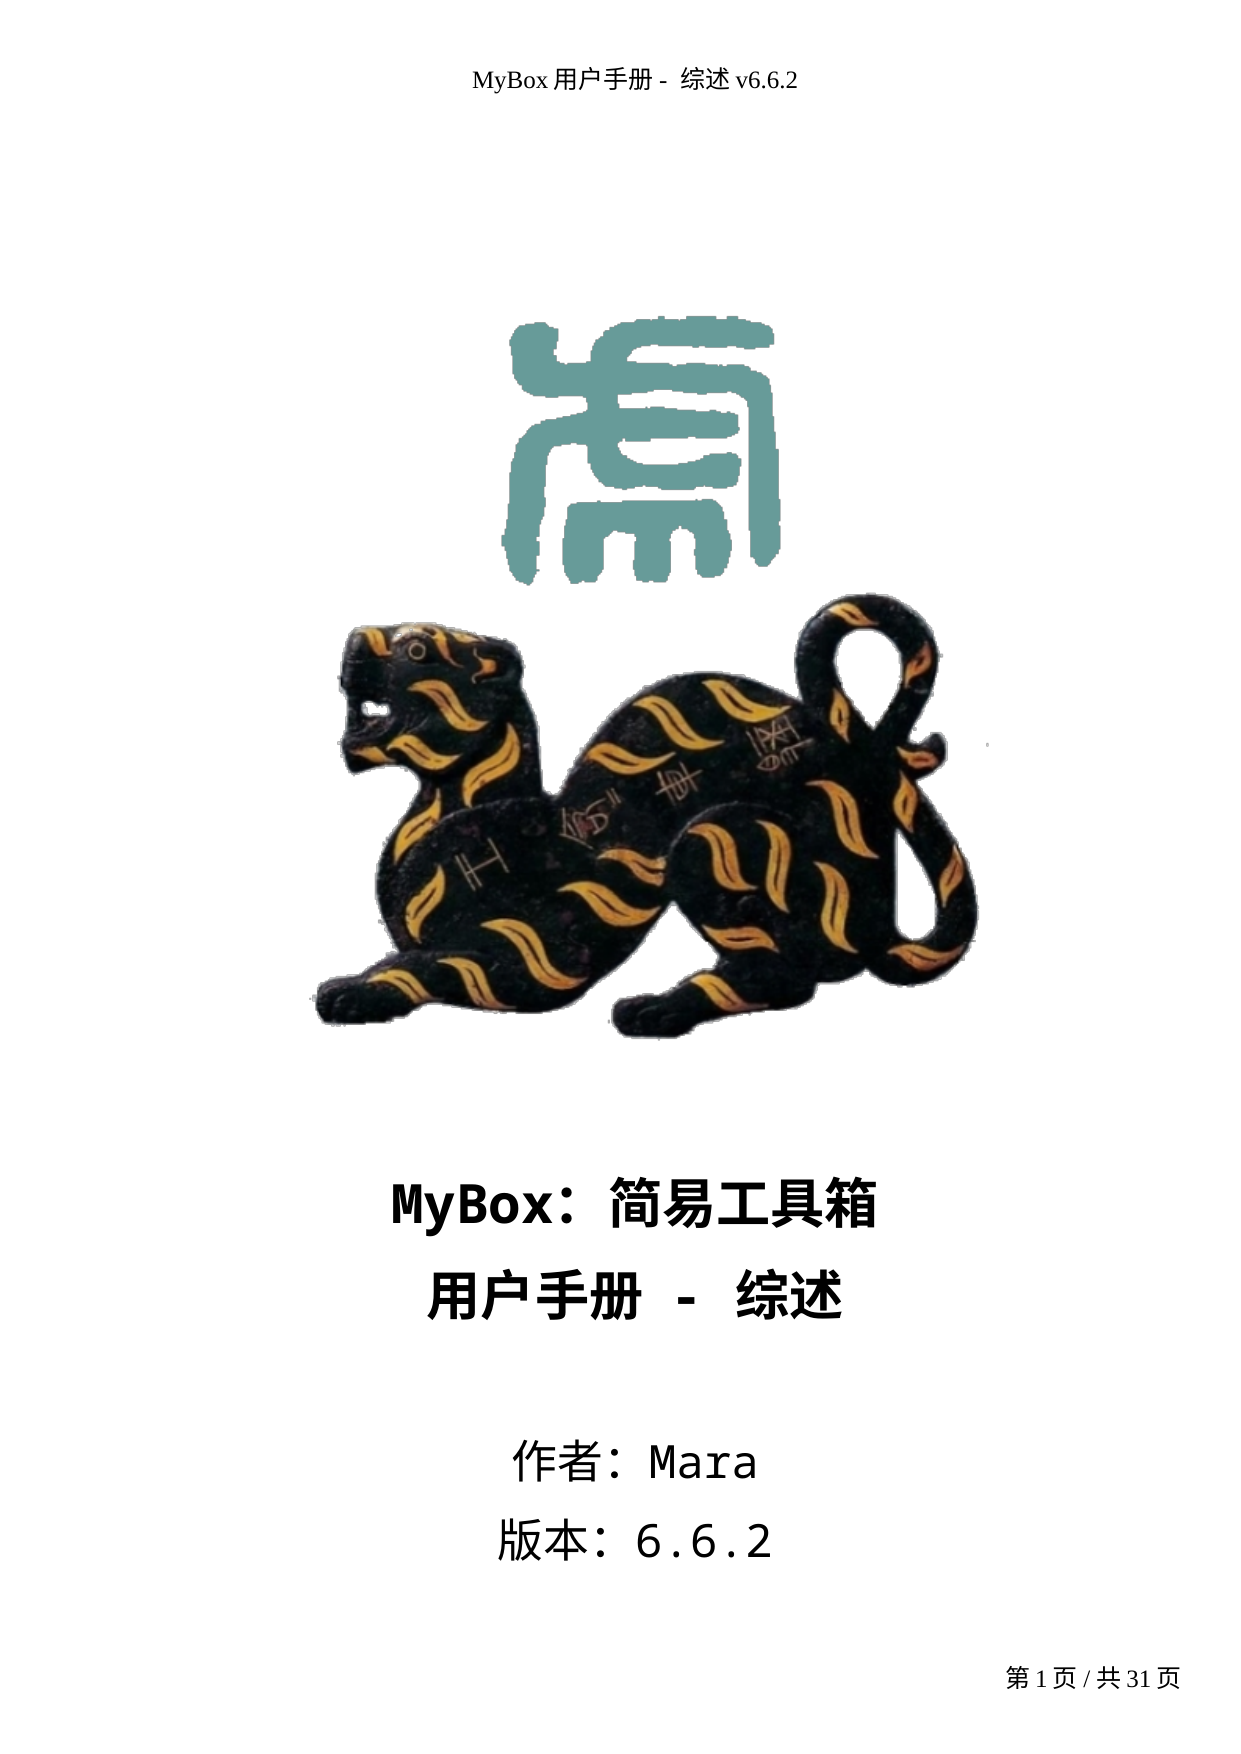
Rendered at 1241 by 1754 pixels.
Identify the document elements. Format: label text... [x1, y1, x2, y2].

text 版本：6.6.2 [88, 1505, 1181, 1571]
picture [244, 268, 1026, 1050]
text 作者：Mara [88, 1426, 1181, 1492]
subtitle MyBox：简易工具箱 [88, 1161, 1181, 1239]
text 用户手册 - 综述 [88, 1252, 1181, 1331]
